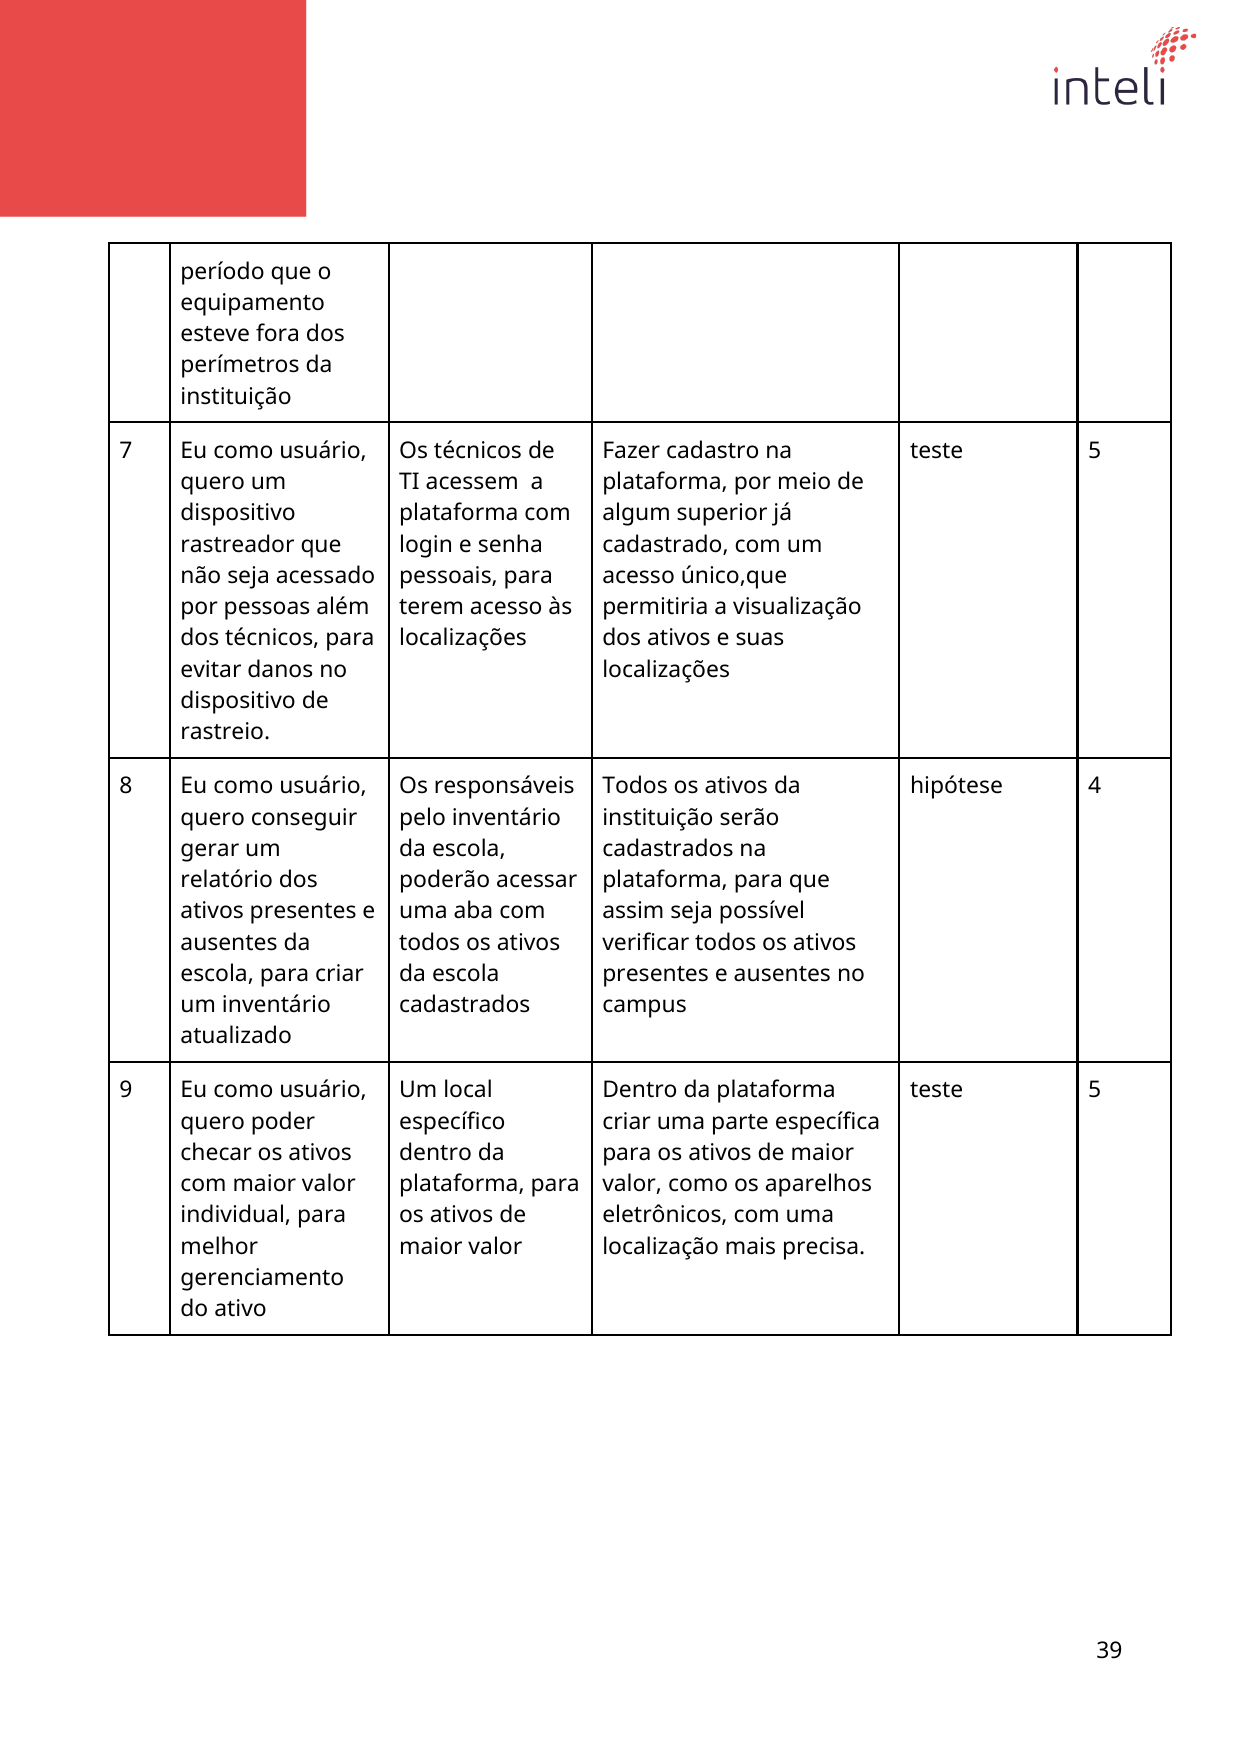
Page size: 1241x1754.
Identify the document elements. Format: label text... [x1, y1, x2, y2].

table_cell 4 [1079, 759, 1170, 1061]
table_cell Dentro da plataforma criar uma parte específica para os ativos de maior valor, como os aparelhos eletrônicos, com uma localização mais precisa. [593, 1063, 898, 1334]
table_cell [900, 244, 1076, 421]
table_cell teste [900, 1063, 1076, 1334]
table_cell [1079, 244, 1170, 421]
table_cell teste [900, 423, 1076, 757]
table_cell Eu como usuário, quero conseguir gerar um relatório dos ativos presentes e ausentes da escola, para criar um inventário atualizado [171, 759, 388, 1061]
table_cell 7 [110, 423, 169, 757]
table_cell 5 [1079, 423, 1170, 757]
table_cell 8 [110, 759, 169, 1061]
table_cell Todos os ativos da instituição serão cadastrados na plataforma, para que assim seja possível verificar todos os ativos presentes e ausentes no campus [593, 759, 898, 1061]
table_cell Um local específico dentro da plataforma, para os ativos de maior valor [390, 1063, 591, 1334]
table_cell Os responsáveis pelo inventário da escola, poderão acessar uma aba com todos os ativos da escola cadastrados [390, 759, 591, 1061]
table_cell Os técnicos de TI acessem a plataforma com login e senha pessoais, para terem acesso às localizações [390, 423, 591, 757]
table_cell [390, 244, 591, 421]
picture [1054, 27, 1197, 105]
table_cell Eu como usuário, quero um dispositivo rastreador que não seja acessado por pessoas além dos técnicos, para evitar danos no dispositivo de rastreio. [171, 423, 388, 757]
table_cell 9 [110, 1063, 169, 1334]
picture [0, 0, 307, 217]
table_cell 5 [1079, 1063, 1170, 1334]
table_cell período que o equipamento esteve fora dos perímetros da instituição [171, 244, 388, 421]
table_cell Eu como usuário, quero poder checar os ativos com maior valor individual, para melhor gerenciamento do ativo [171, 1063, 388, 1334]
table_cell [593, 244, 898, 421]
table_cell hipótese [900, 759, 1076, 1061]
table_cell Fazer cadastro na plataforma, por meio de algum superior já cadastrado, com um acesso único,que permitiria a visualização dos ativos e suas localizações [593, 423, 898, 757]
table_cell [110, 244, 169, 421]
